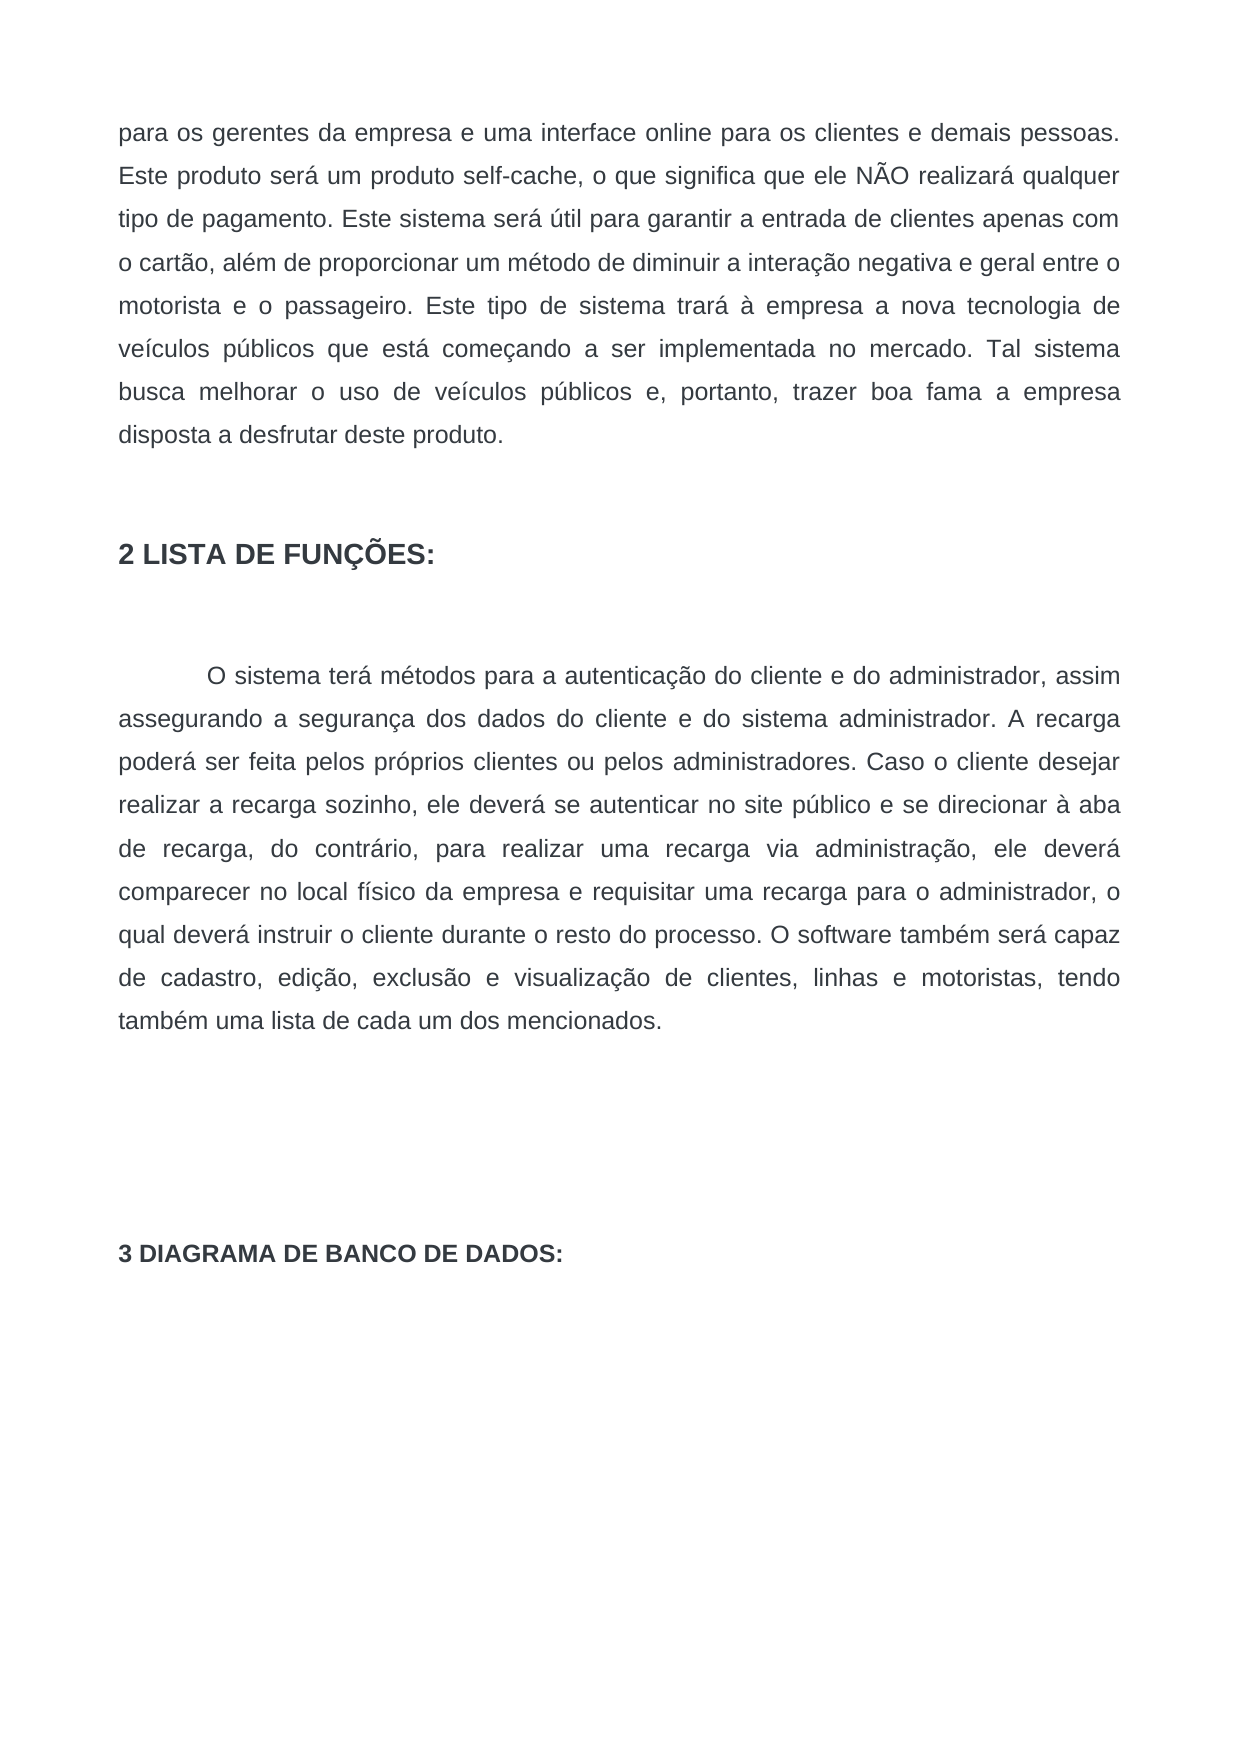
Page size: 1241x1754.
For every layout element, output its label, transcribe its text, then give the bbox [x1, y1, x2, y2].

text 2 LISTA DE FUNÇÕES: [118, 537, 1122, 571]
text para os gerentes da empresa e uma interface online para os clientes e demais pessoas. Este produto será um produto self-cache, o que significa que ele NÃO realizará qualquer tipo de pagamento. Este sistema será útil para garantir a entrada de clientes apenas com o cartão, além de proporcionar um método de diminuir a interação negativa e geral entre o motorista e o passageiro. Este tipo de sistema trará à empresa a nova tecnologia de veículos públicos que está começando a ser implementada no mercado. Tal sistema busca melhorar o uso de veículos públicos e, portanto, trazer boa fama a empresa disposta a desfrutar deste produto. [118, 118, 1122, 449]
text O sistema terá métodos para a autenticação do cliente e do administrador, assim assegurando a segurança dos dados do cliente e do sistema administrador. A recarga poderá ser feita pelos próprios clientes ou pelos administradores. Caso o cliente desejar realizar a recarga sozinho, ele deverá se autenticar no site público e se direcionar à aba de recarga, do contrário, para realizar uma recarga via administração, ele deverá comparecer no local físico da empresa e requisitar uma recarga para o administrador, o qual deverá instruir o cliente durante o resto do processo. O software também será capaz de cadastro, edição, exclusão e visualização de clientes, linhas e motoristas, tendo também uma lista de cada um dos mencionados. [118, 661, 1122, 1035]
text 3 DIAGRAMA DE BANCO DE DADOS: [118, 1239, 1122, 1268]
